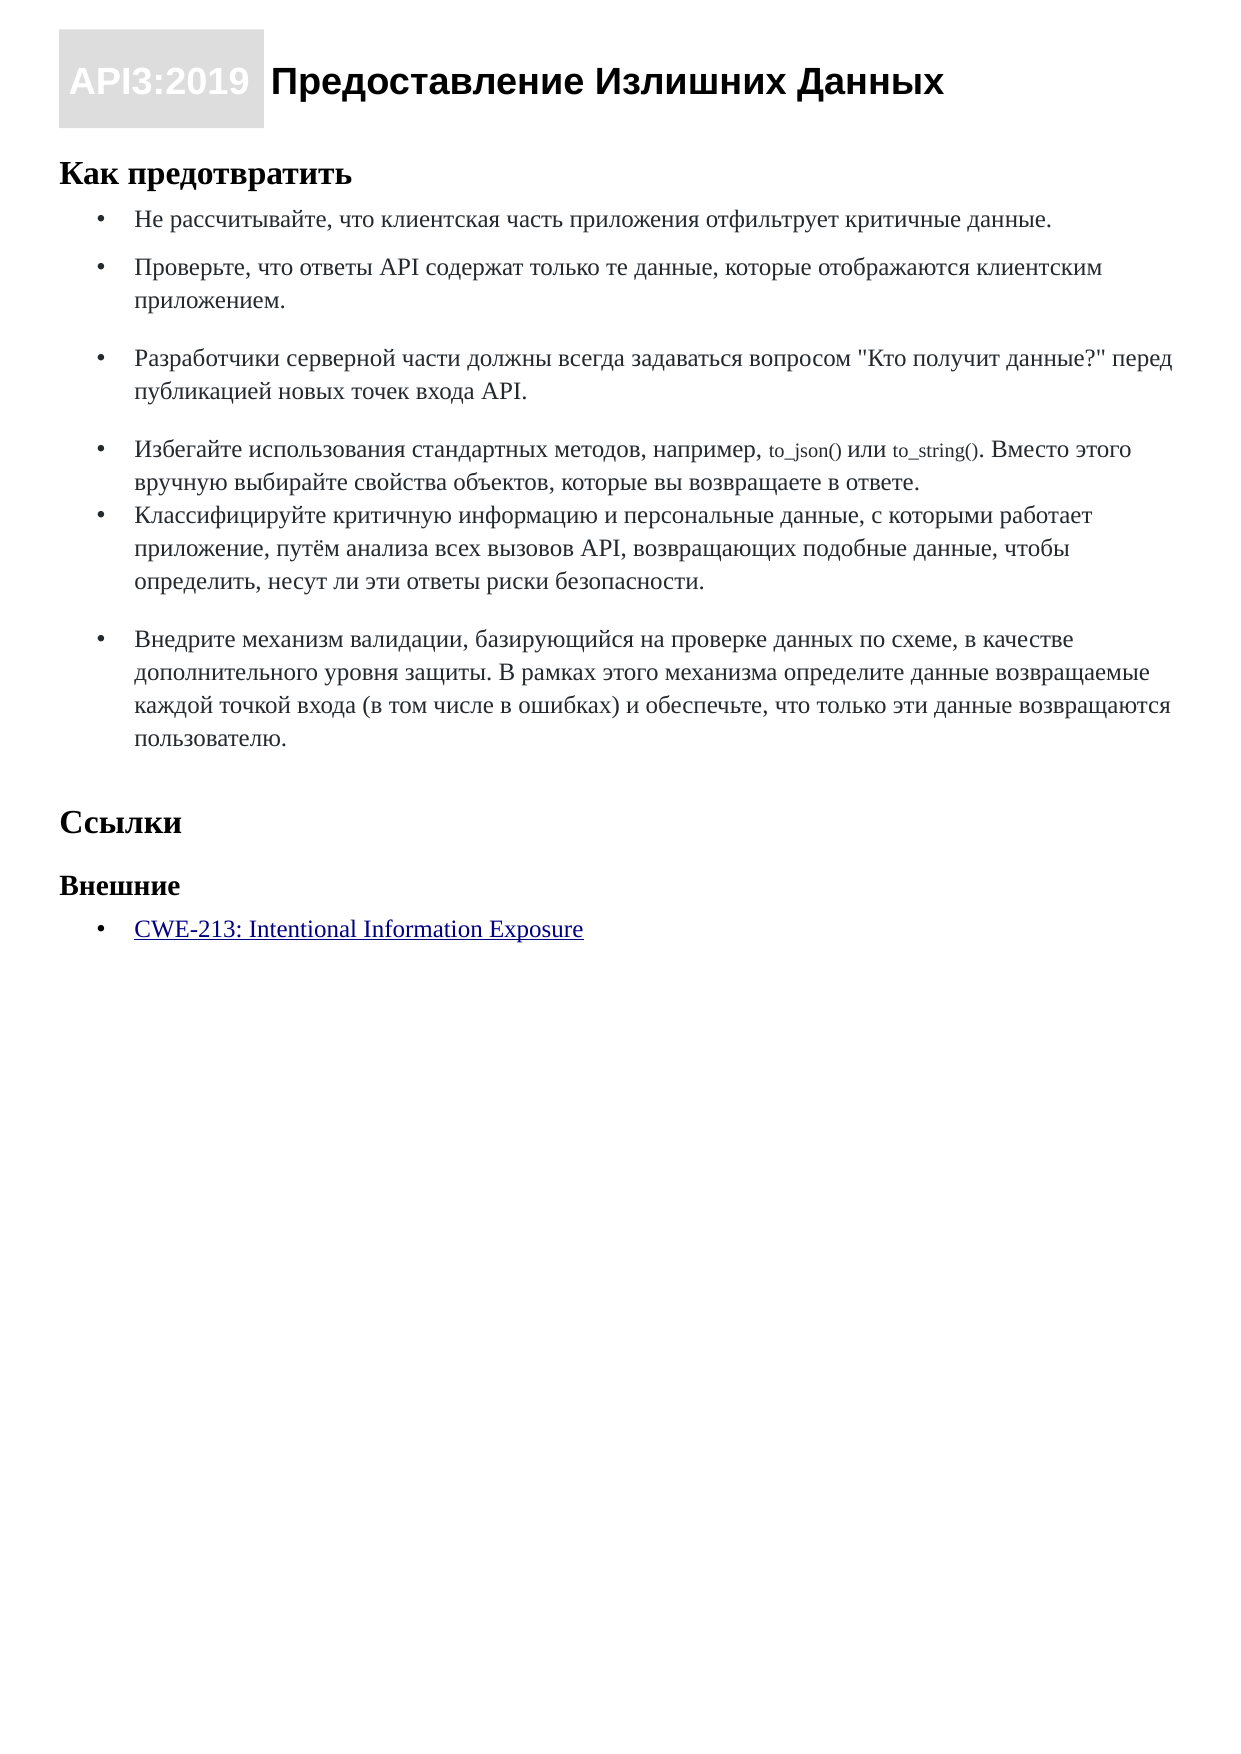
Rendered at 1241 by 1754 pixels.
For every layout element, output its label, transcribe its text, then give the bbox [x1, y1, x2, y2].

list Избегайте использования стандартных методов, например, to_json() или to_string(). Вместо этого вручную выбирайте свойства объектов, которые вы возвращаете в ответе. [97, 434, 1181, 496]
list Разработчики серверной части должны всегда задаваться вопросом "Кто получит данные?" перед публикацией новых точек входа API. [97, 343, 1181, 404]
list Не рассчитывайте, что клиентская часть приложения отфильтрует критичные данные. [97, 204, 1181, 233]
list Проверьте, что ответы API содержат только те данные, которые отображаются клиентским приложением. [97, 252, 1181, 313]
subtitle Как предотвратить [59, 153, 1181, 192]
list Классифицируйте критичную информацию и персональные данные, с которыми работает приложение, путём анализа всех вызовов API, возвращающих подобные данные, чтобы определить, несут ли эти ответы риски безопасности. [97, 500, 1181, 595]
subtitle Внешние [59, 868, 1181, 901]
list CWE-213: Intentional Information Exposure [97, 914, 1181, 943]
list Внедрите механизм валидации, базирующийся на проверке данных по схеме, в качестве дополнительного уровня защиты. В рамках этого механизма определите данные возвращаемые каждой точкой входа (в том числе в ошибках) и обеспечьте, что только эти данные возвращаются пользователю. [97, 624, 1181, 752]
subtitle Ссылки [59, 802, 1181, 841]
